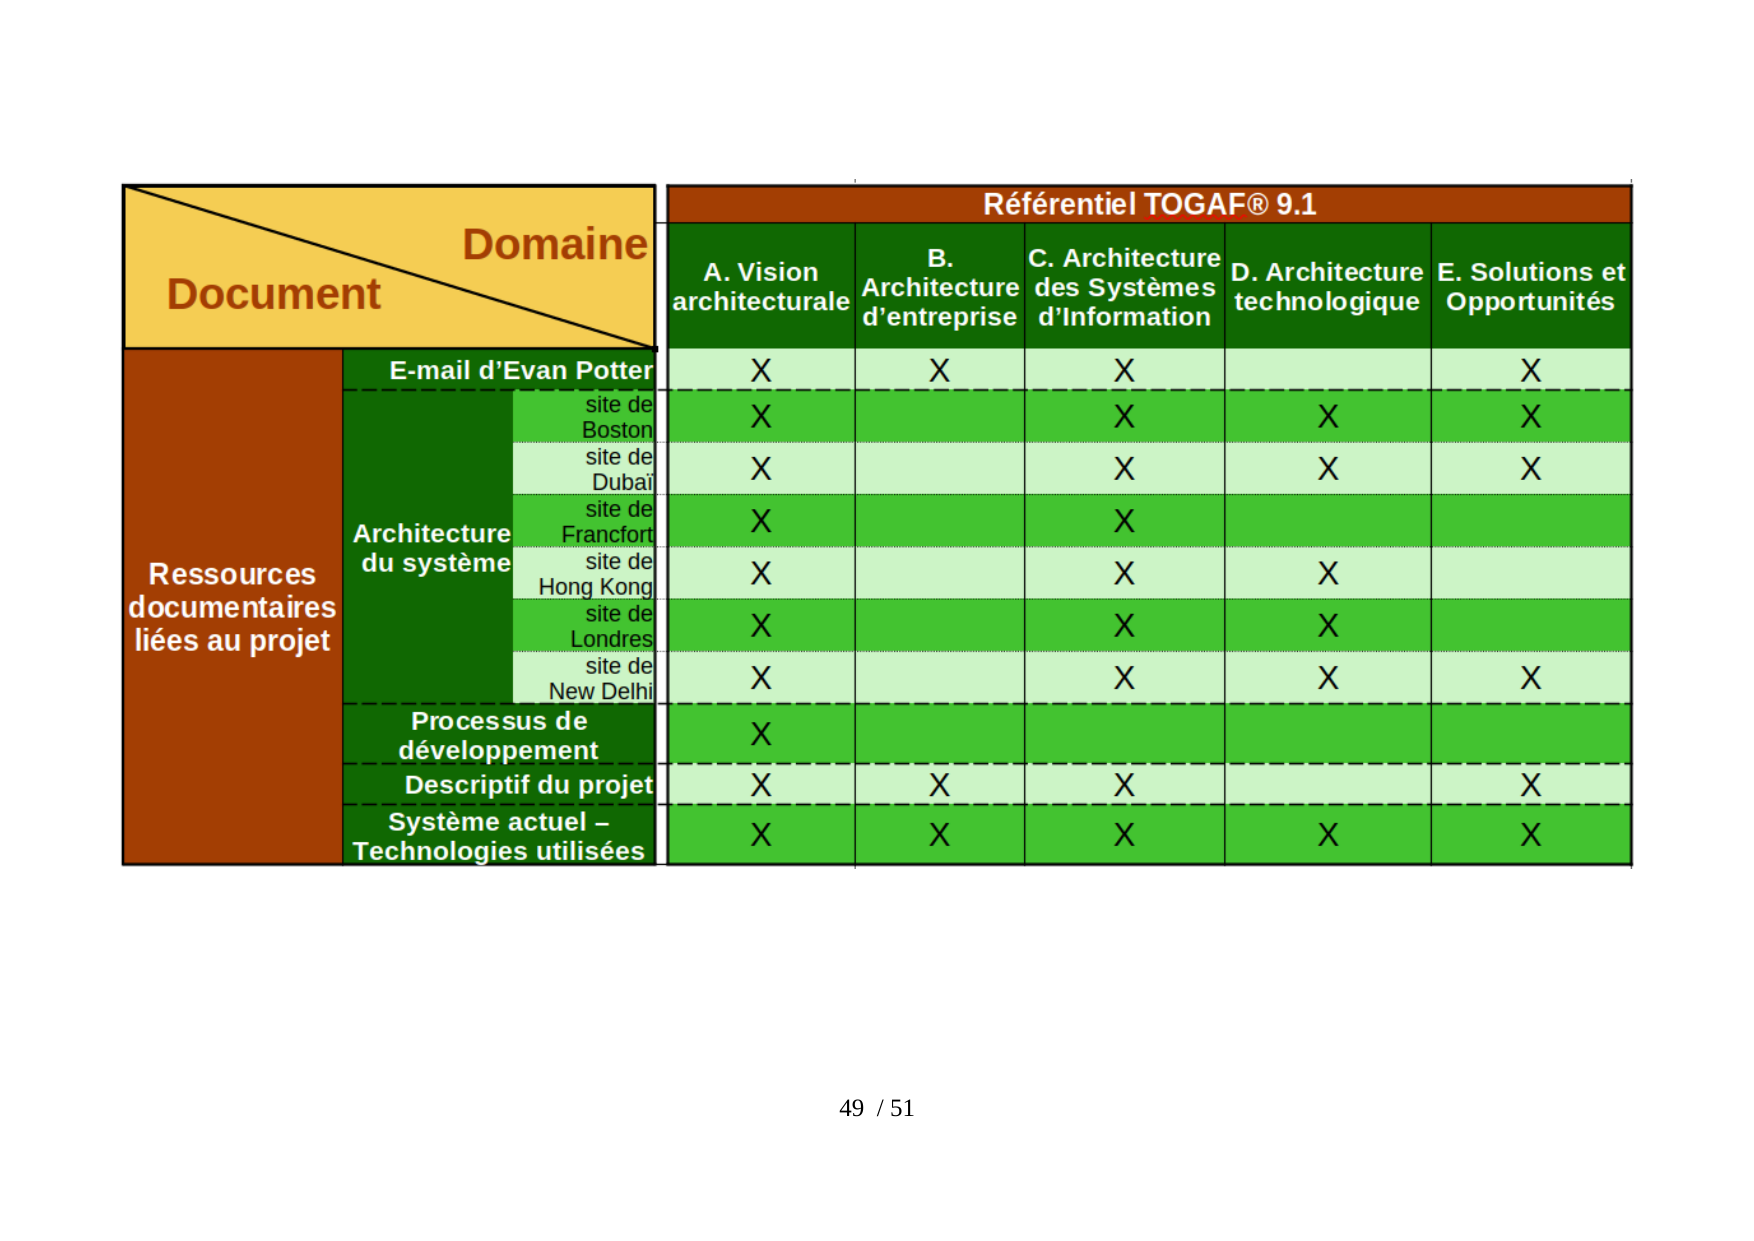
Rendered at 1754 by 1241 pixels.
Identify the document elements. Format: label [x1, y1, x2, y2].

picture [118, 179, 1636, 869]
